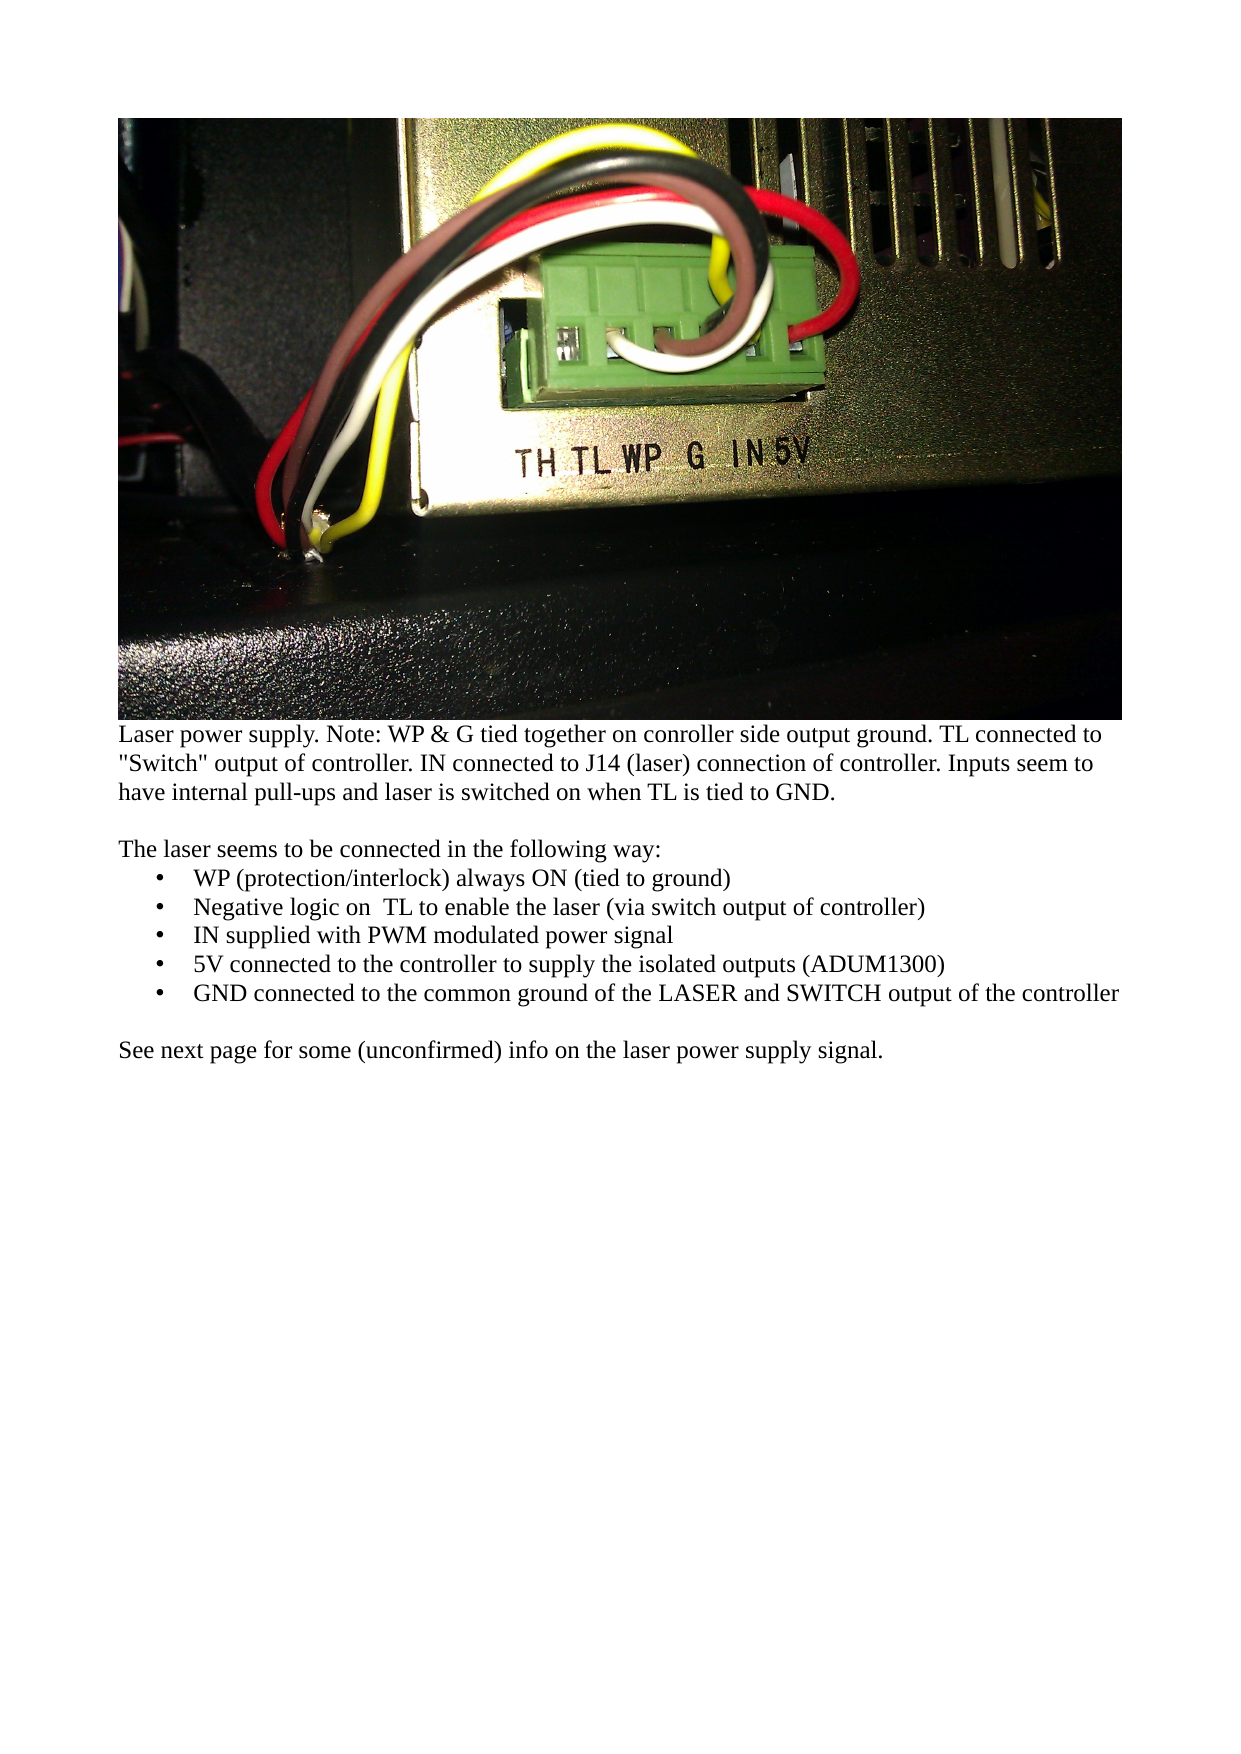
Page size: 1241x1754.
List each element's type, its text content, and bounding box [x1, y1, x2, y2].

text Laser power supply. Note: WP & G tied together on conroller side output ground. TL connected to "Switch" output of controller. IN connected to J14 (laser) connection of controller. Inputs seem to have internal pull-ups and laser is switched on when TL is tied to GND. [118, 720, 1122, 805]
list WP (protection/interlock) always ON (tied to ground) [156, 863, 1122, 892]
picture [118, 118, 1122, 720]
text See next page for some (unconfirmed) info on the laser power supply signal. [118, 1035, 1122, 1064]
list 5V connected to the controller to supply the isolated outputs (ADUM1300) [156, 949, 1122, 978]
list IN supplied with PWM modulated power signal [156, 920, 1122, 949]
list Negative logic on TL to enable the laser (via switch output of controller) [156, 892, 1122, 920]
text The laser seems to be connected in the following way: [118, 834, 1122, 863]
list GND connected to the common ground of the LASER and SWITCH output of the controller [156, 978, 1122, 1007]
